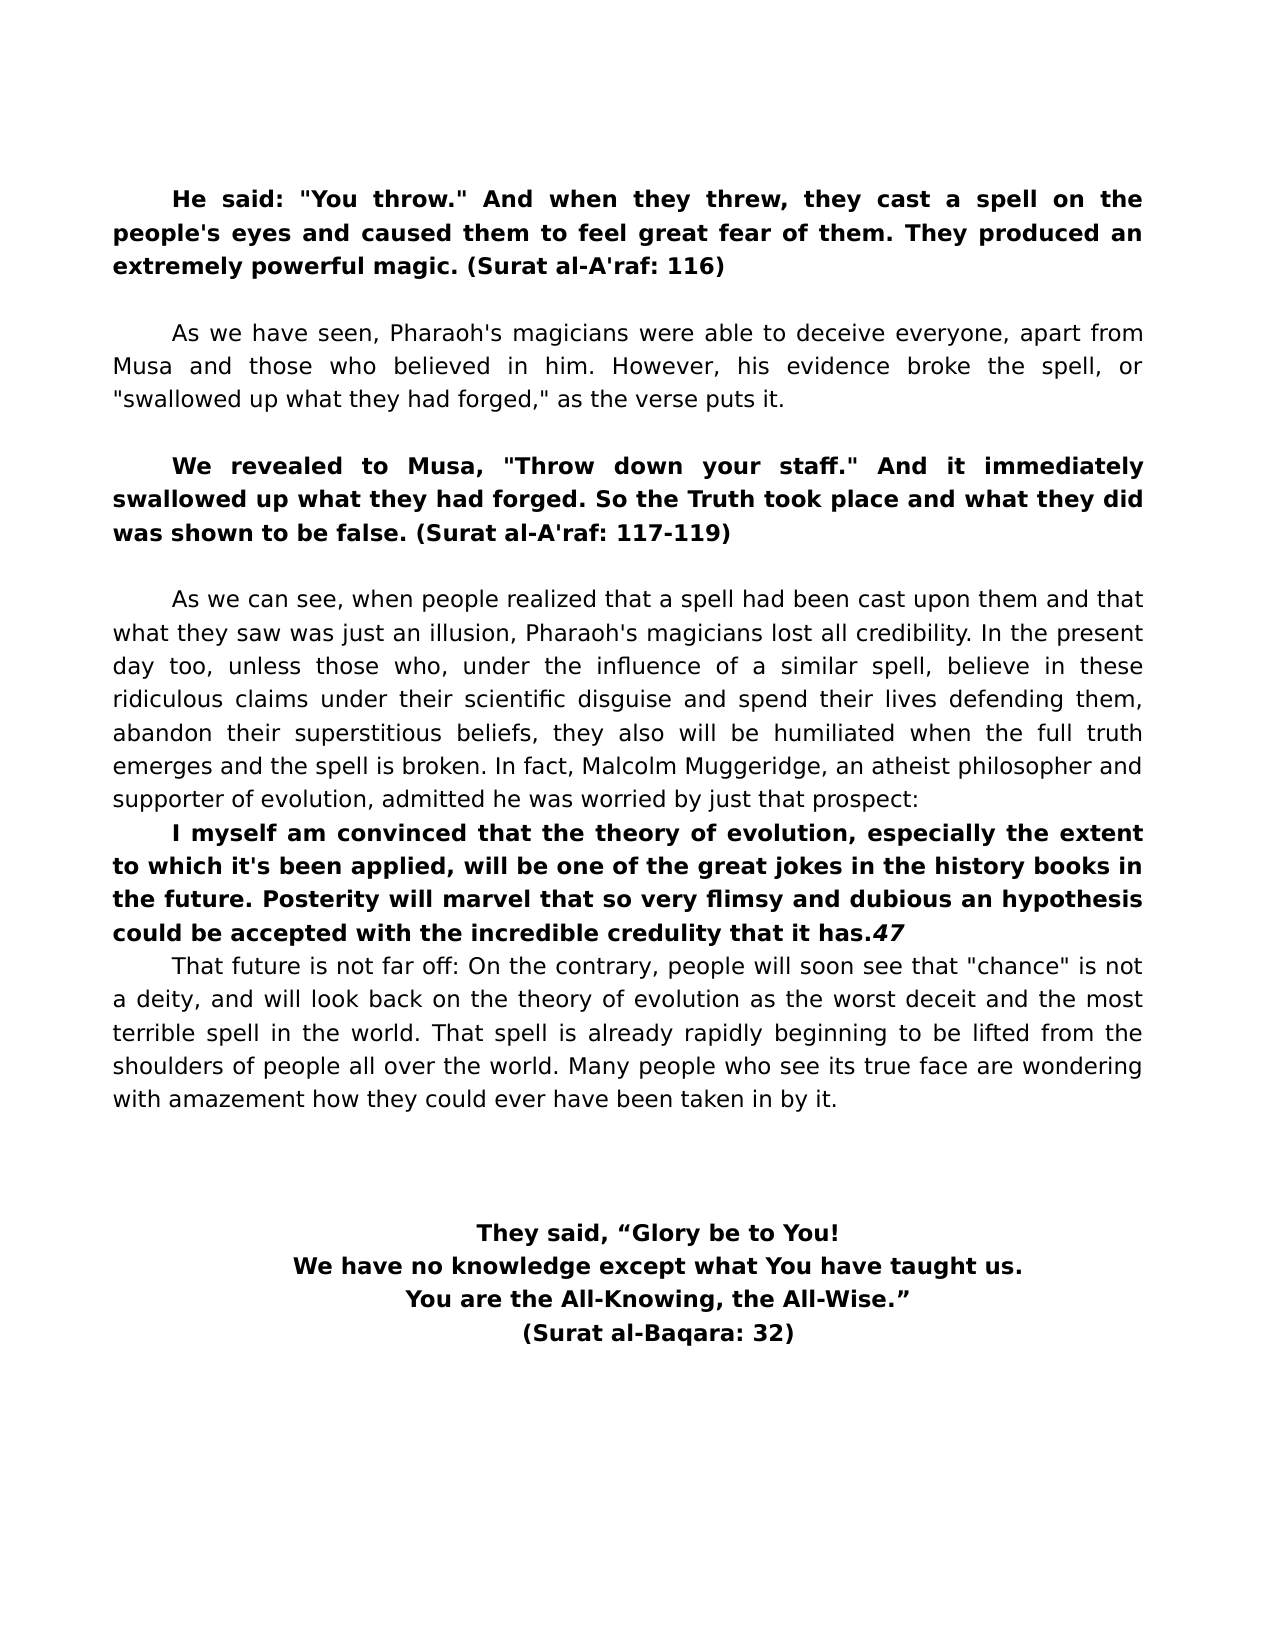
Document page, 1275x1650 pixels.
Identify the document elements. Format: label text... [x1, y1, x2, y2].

subtitle I myself am convinced that the theory of evolution, especially the extent to which it's been applied, will be one of the great jokes in the history books in the future. Posterity will marvel that so very flimsy and dubious an hypothesis could be accepted with the incredible credulity that it has.47 [112, 814, 1145, 948]
text We have no knowledge except what You have taught us. [112, 1248, 1145, 1281]
text As we can see, when people realized that a spell had been cast upon them and that what they saw was just an illusion, Pharaoh's magicians lost all credibility. In the present day too, unless those who, under the influence of a similar spell, believe in these ridiculous claims under their scientific disguise and spend their lives defending them, abandon their superstitious beliefs, they also will be humiliated when the full truth emerges and the spell is broken. In fact, Malcolm Muggeridge, an atheist philosopher and supporter of evolution, admitted he was worried by just that prospect: [112, 581, 1145, 814]
text As we have seen, Pharaoh's magicians were able to deceive everyone, apart from Musa and those who believed in him. However, his evidence broke the spell, or "swallowed up what they had forged," as the verse puts it. [112, 314, 1145, 414]
text We revealed to Musa, "Throw down your staff." And it immediately swallowed up what they had forged. So the Truth took place and what they did was shown to be false. (Surat al-A'raf: 117-119) [112, 448, 1145, 548]
text They said, “Glory be to You! [112, 1214, 1145, 1248]
text He said: "You throw." And when they threw, they cast a spell on the people's eyes and caused them to feel great fear of them. They produced an extremely powerful magic. (Surat al-A'raf: 116) [112, 181, 1145, 281]
text (Surat al-Baqara: 32) [112, 1314, 1145, 1348]
text You are the All-Knowing, the All-Wise.” [112, 1281, 1145, 1314]
text That future is not far off: On the contrary, people will soon see that "chance" is not a deity, and will look back on the theory of evolution as the worst deceit and the most terrible spell in the world. That spell is already rapidly beginning to be lifted from the shoulders of people all over the world. Many people who see its true face are wondering with amazement how they could ever have been taken in by it. [112, 948, 1145, 1114]
